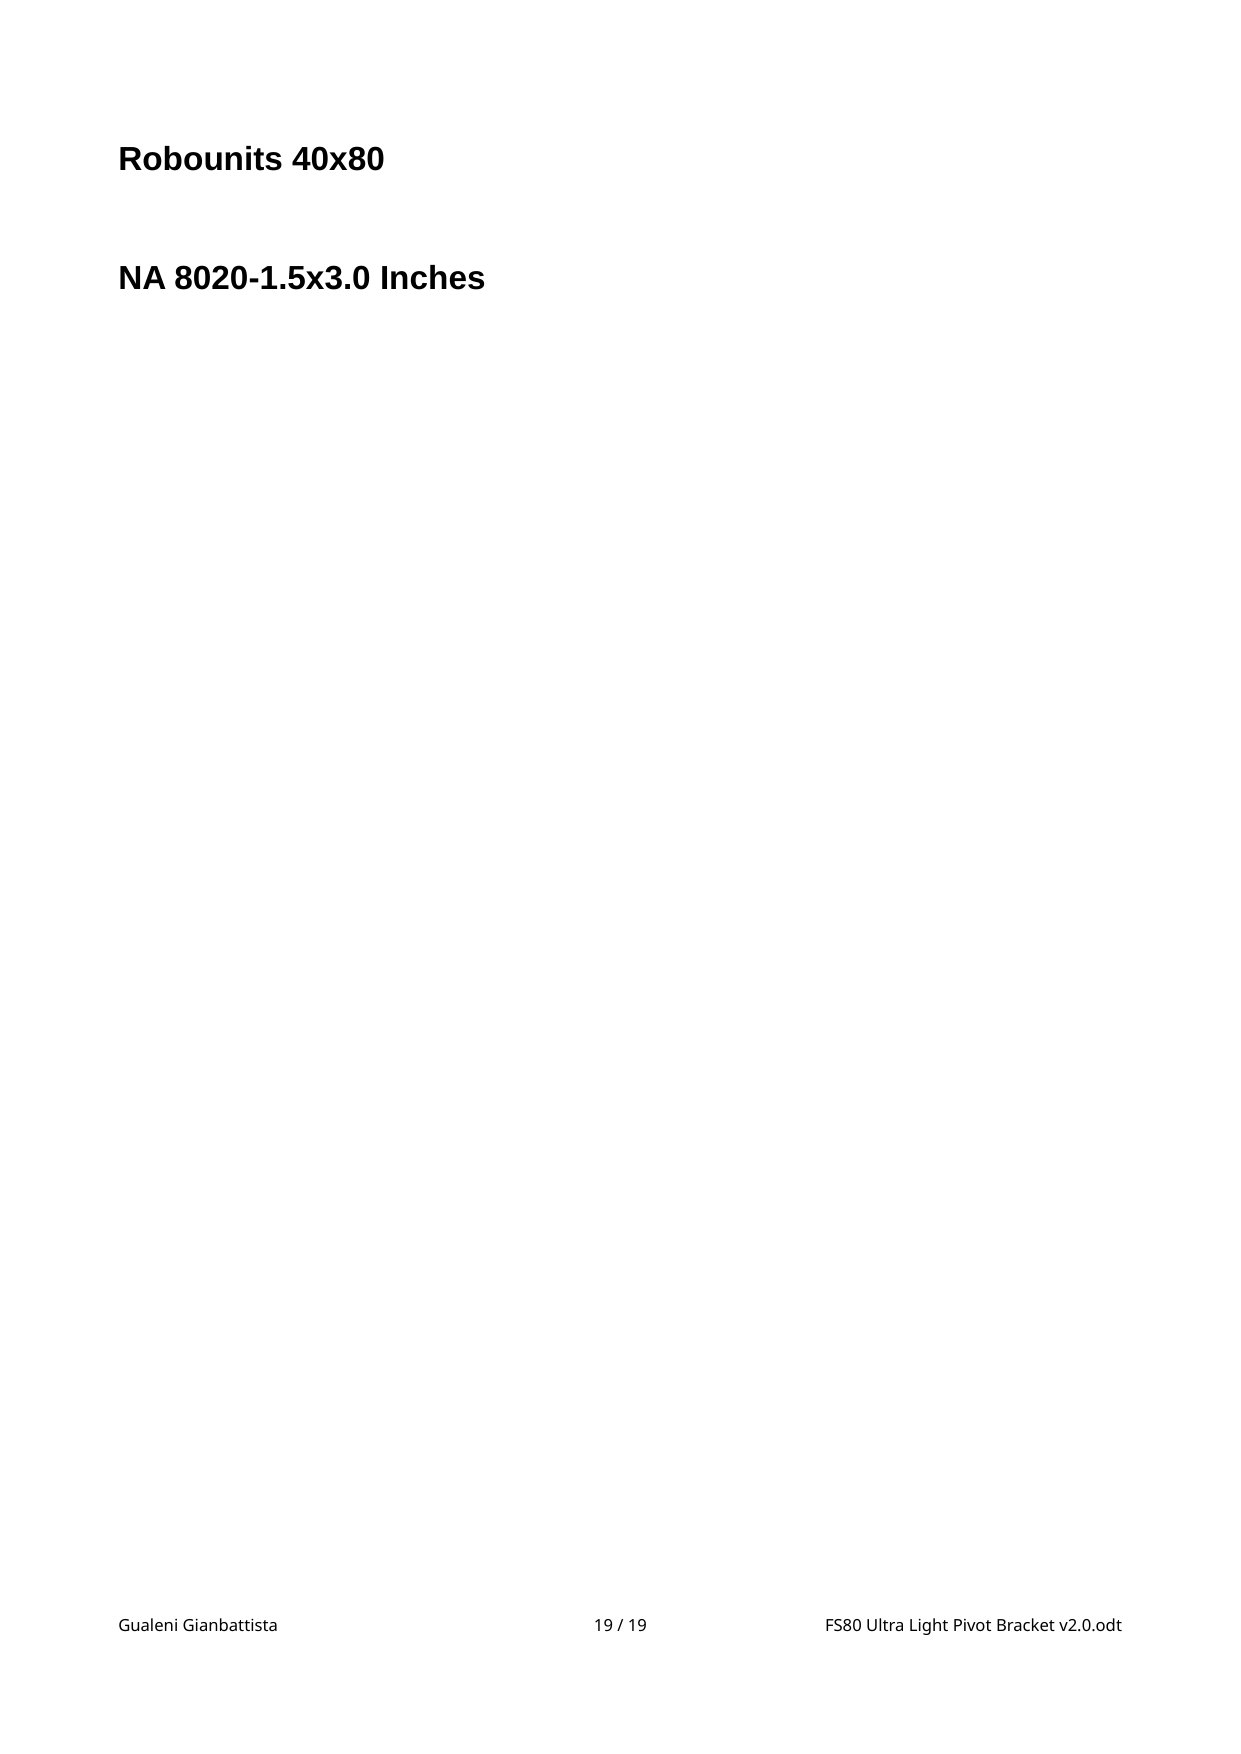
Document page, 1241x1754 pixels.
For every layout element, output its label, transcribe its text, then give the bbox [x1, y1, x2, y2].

subtitle NA 8020-1.5x3.0 Inches [118, 258, 1122, 297]
subtitle Robounits 40x80 [118, 139, 1122, 177]
